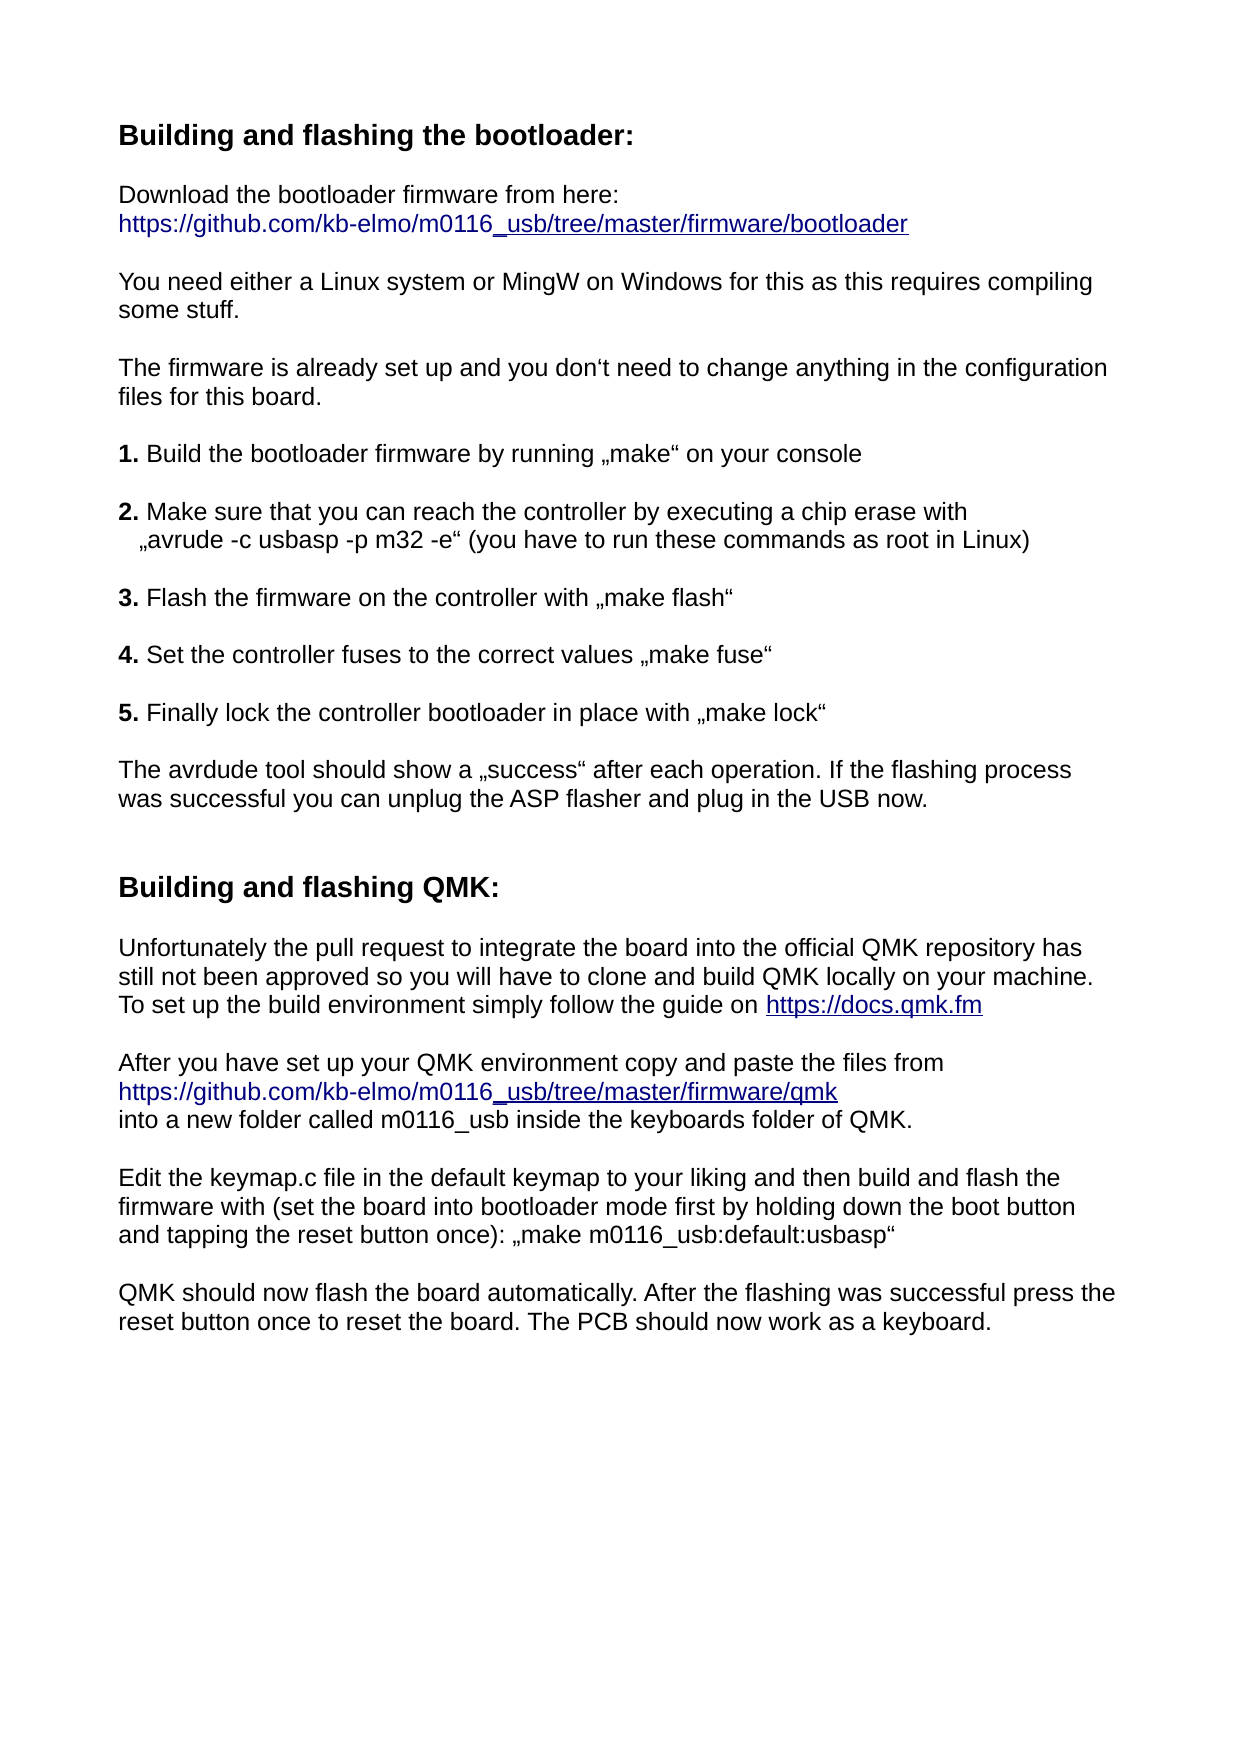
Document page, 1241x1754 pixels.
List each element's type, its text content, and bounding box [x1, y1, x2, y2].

text QMK should now flash the board automatically. After the flashing was successful press the reset button once to reset the board. The PCB should now work as a keyboard. [118, 1278, 1122, 1335]
text After you have set up your QMK environment copy and paste the files from [118, 1048, 1122, 1076]
text Unfortunately the pull request to integrate the board into the official QMK repository has still not been approved so you will have to clone and build QMK locally on your machine. [118, 933, 1122, 990]
text 5. Finally lock the controller bootloader in place with „make lock“ [118, 698, 1122, 727]
text https://github.com/kb-elmo/m0116_usb/tree/master/firmware/bootloader [118, 209, 1122, 238]
text Building and flashing the bootloader: [118, 118, 1122, 152]
text 3. Flash the firmware on the controller with „make flash“ [118, 583, 1122, 612]
text Download the bootloader firmware from here: [118, 180, 1122, 209]
text „avrude -c usbasp -p m32 -e“ (you have to run these commands as root in Linux) [118, 525, 1122, 554]
text You need either a Linux system or MingW on Windows for this as this requires compiling some stuff. [118, 267, 1122, 324]
text The avrdude tool should show a „success“ after each operation. If the flashing process was successful you can unplug the ASP flasher and plug in the USB now. [118, 755, 1122, 813]
text The firmware is already set up and you don‘t need to change anything in the configuration files for this board. [118, 353, 1122, 410]
text To set up the build environment simply follow the guide on https://docs.qmk.fm [118, 990, 1122, 1019]
text Building and flashing QMK: [118, 870, 1122, 904]
text Edit the keymap.c file in the default keymap to your liking and then build and flash the firmware with (set the board into bootloader mode first by holding down the boot button and tapping the reset button once): „make m0116_usb:default:usbasp“ [118, 1163, 1122, 1249]
text 1. Build the bootloader firmware by running „make“ on your console [118, 439, 1122, 468]
text https://github.com/kb-elmo/m0116_usb/tree/master/firmware/qmk [118, 1076, 1122, 1105]
text 4. Set the controller fuses to the correct values „make fuse“ [118, 640, 1122, 669]
text 2. Make sure that you can reach the controller by executing a chip erase with [118, 497, 1122, 525]
text into a new folder called m0116_usb inside the keyboards folder of QMK. [118, 1105, 1122, 1134]
